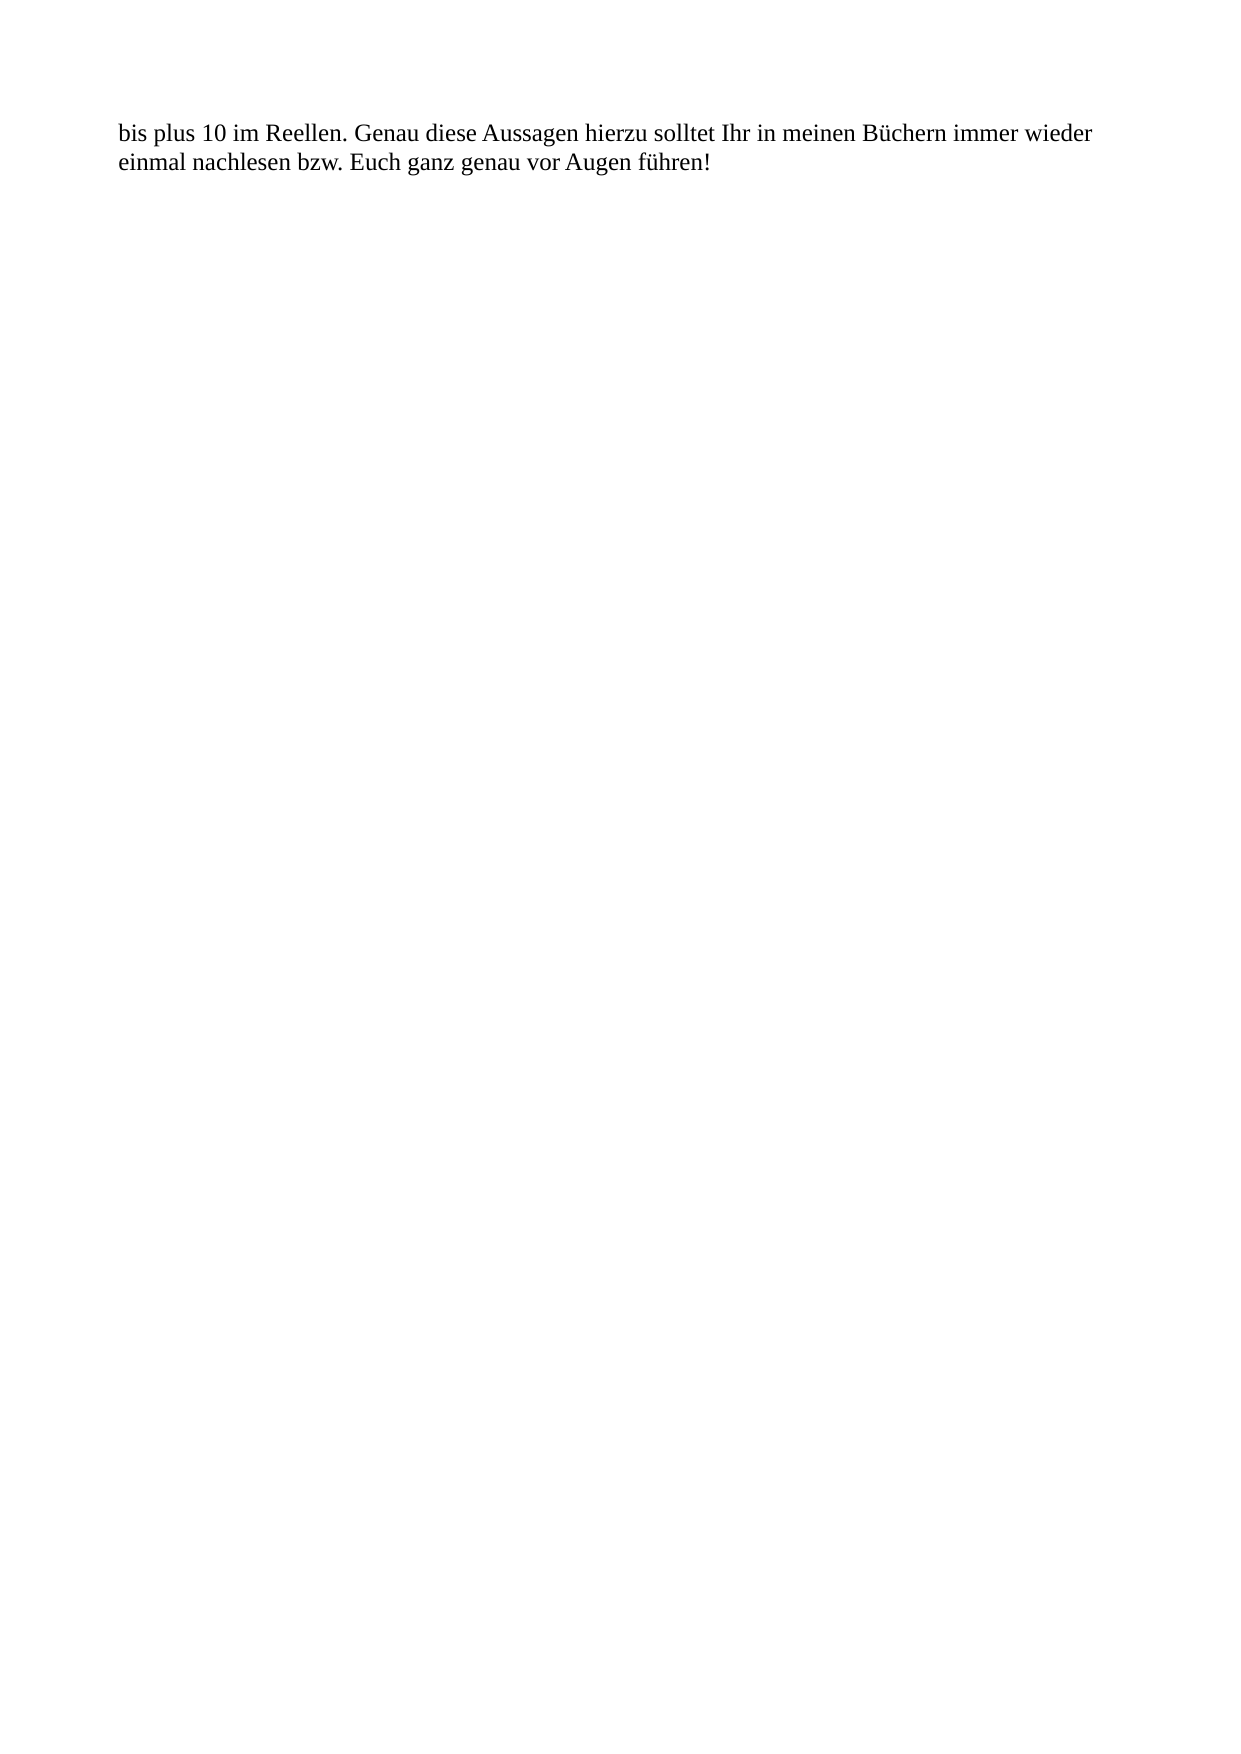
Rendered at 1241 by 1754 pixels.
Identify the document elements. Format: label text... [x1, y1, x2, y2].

text bis plus 10 im Reellen. Genau diese Aussagen hierzu solltet Ihr in meinen Büchern immer wieder einmal nachlesen bzw. Euch ganz genau vor Augen führen! [118, 118, 1122, 176]
